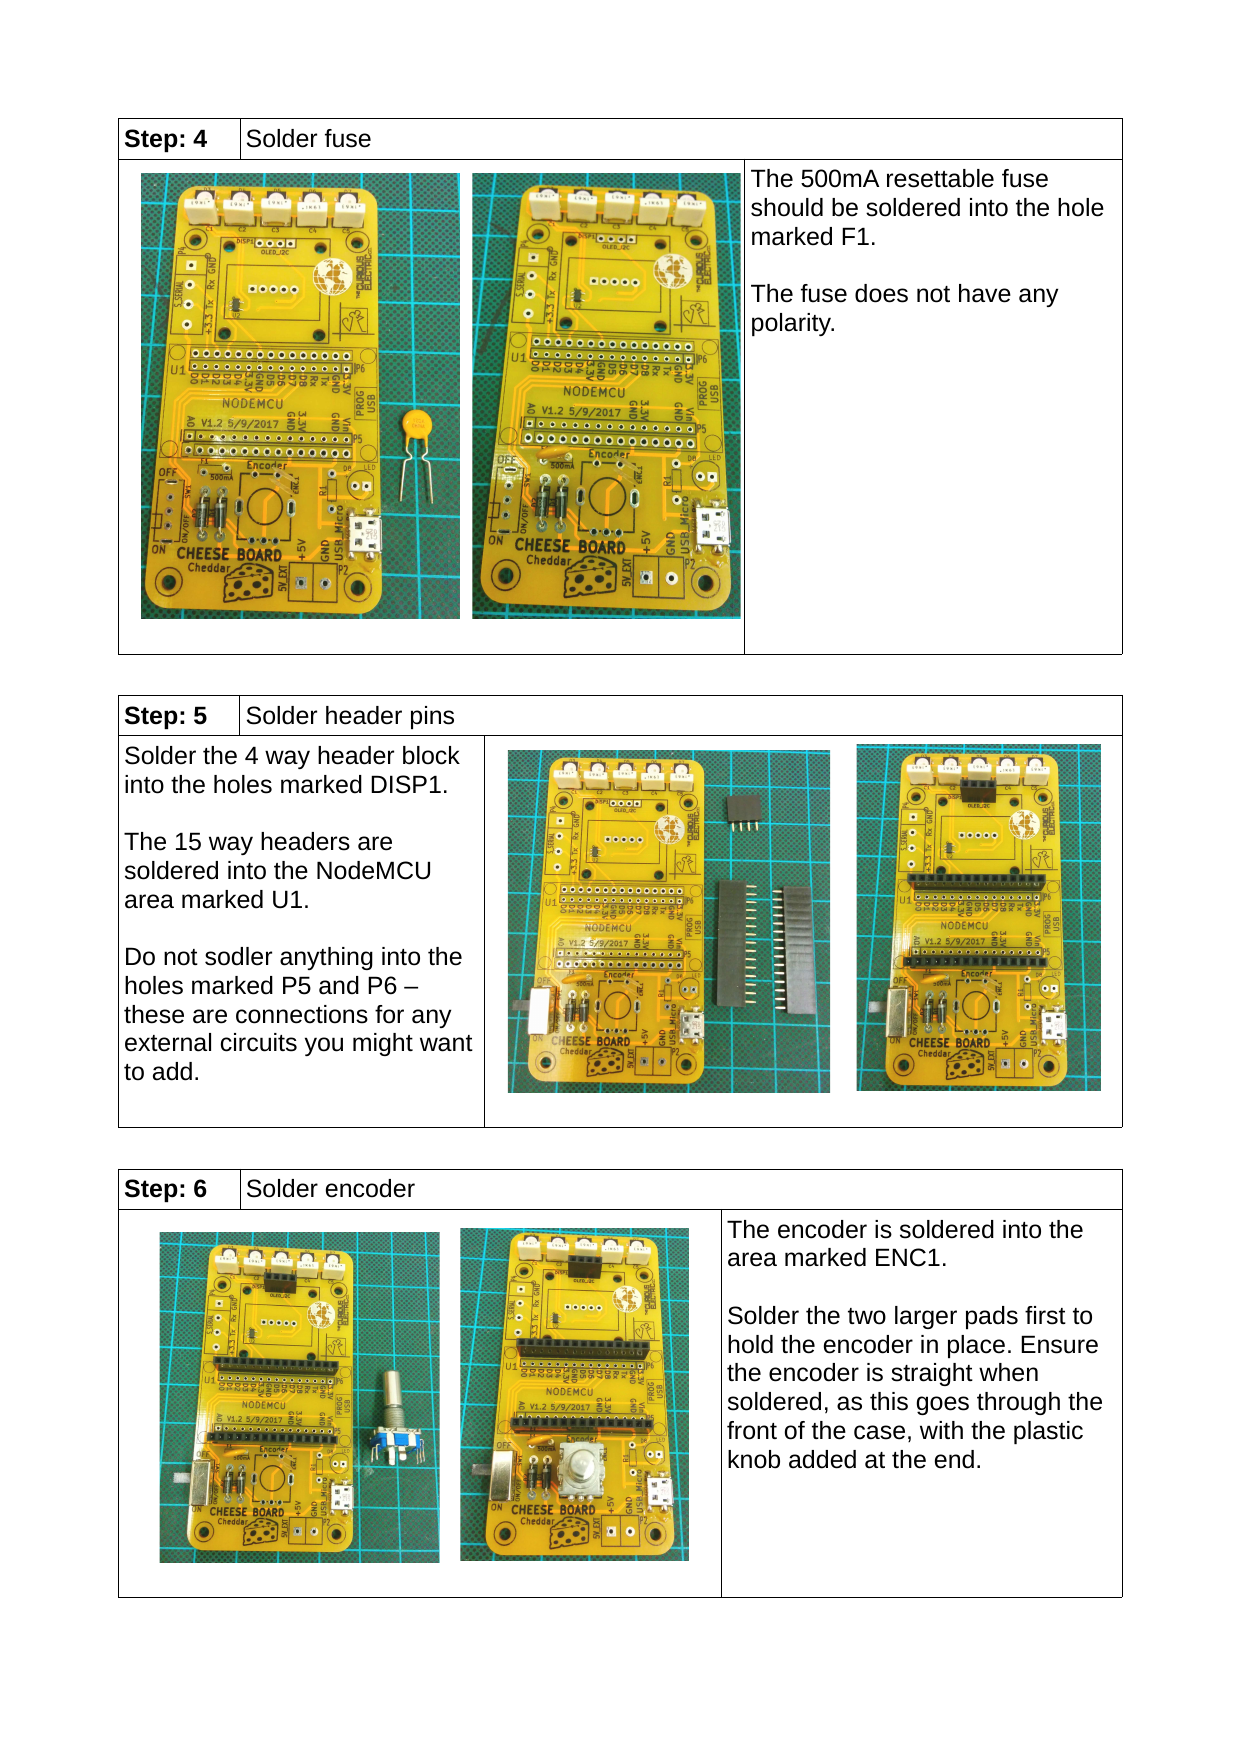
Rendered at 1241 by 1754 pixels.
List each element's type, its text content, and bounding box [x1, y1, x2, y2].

picture [159, 1232, 440, 1563]
picture [856, 744, 1101, 1091]
picture [472, 173, 741, 619]
table_cell [119, 160, 744, 653]
table_cell [485, 736, 1122, 1127]
picture [460, 1228, 689, 1561]
table_header Solder header pins [240, 696, 1122, 735]
picture [141, 173, 460, 619]
table_cell Solder the 4 way header block into the holes marked DISP1. The 15 way headers are soldered into the NodeMCU area marked U1. Do not sodler anything into the holes marked P5 and P6 – these are connections for any external circuits you might want to add. [119, 736, 484, 1127]
table_cell The 500mA resettable fuse should be soldered into the hole marked F1. The fuse does not have any polarity. [745, 160, 1122, 653]
table_cell The encoder is soldered into the area marked ENC1. Solder the two larger pads first to hold the encoder in place. Ensure the encoder is straight when soldered, as this goes through the front of the case, with the plastic knob added at the end. [722, 1210, 1122, 1597]
table_cell [119, 1210, 721, 1562]
table_header Solder encoder [241, 1170, 1122, 1209]
table_header Step: 6 [119, 1170, 240, 1209]
table_header Solder fuse [241, 119, 1122, 158]
table_header Step: 4 [119, 119, 240, 158]
table_cell [119, 1563, 721, 1597]
picture [507, 750, 831, 1093]
table_header Step: 5 [119, 696, 239, 735]
